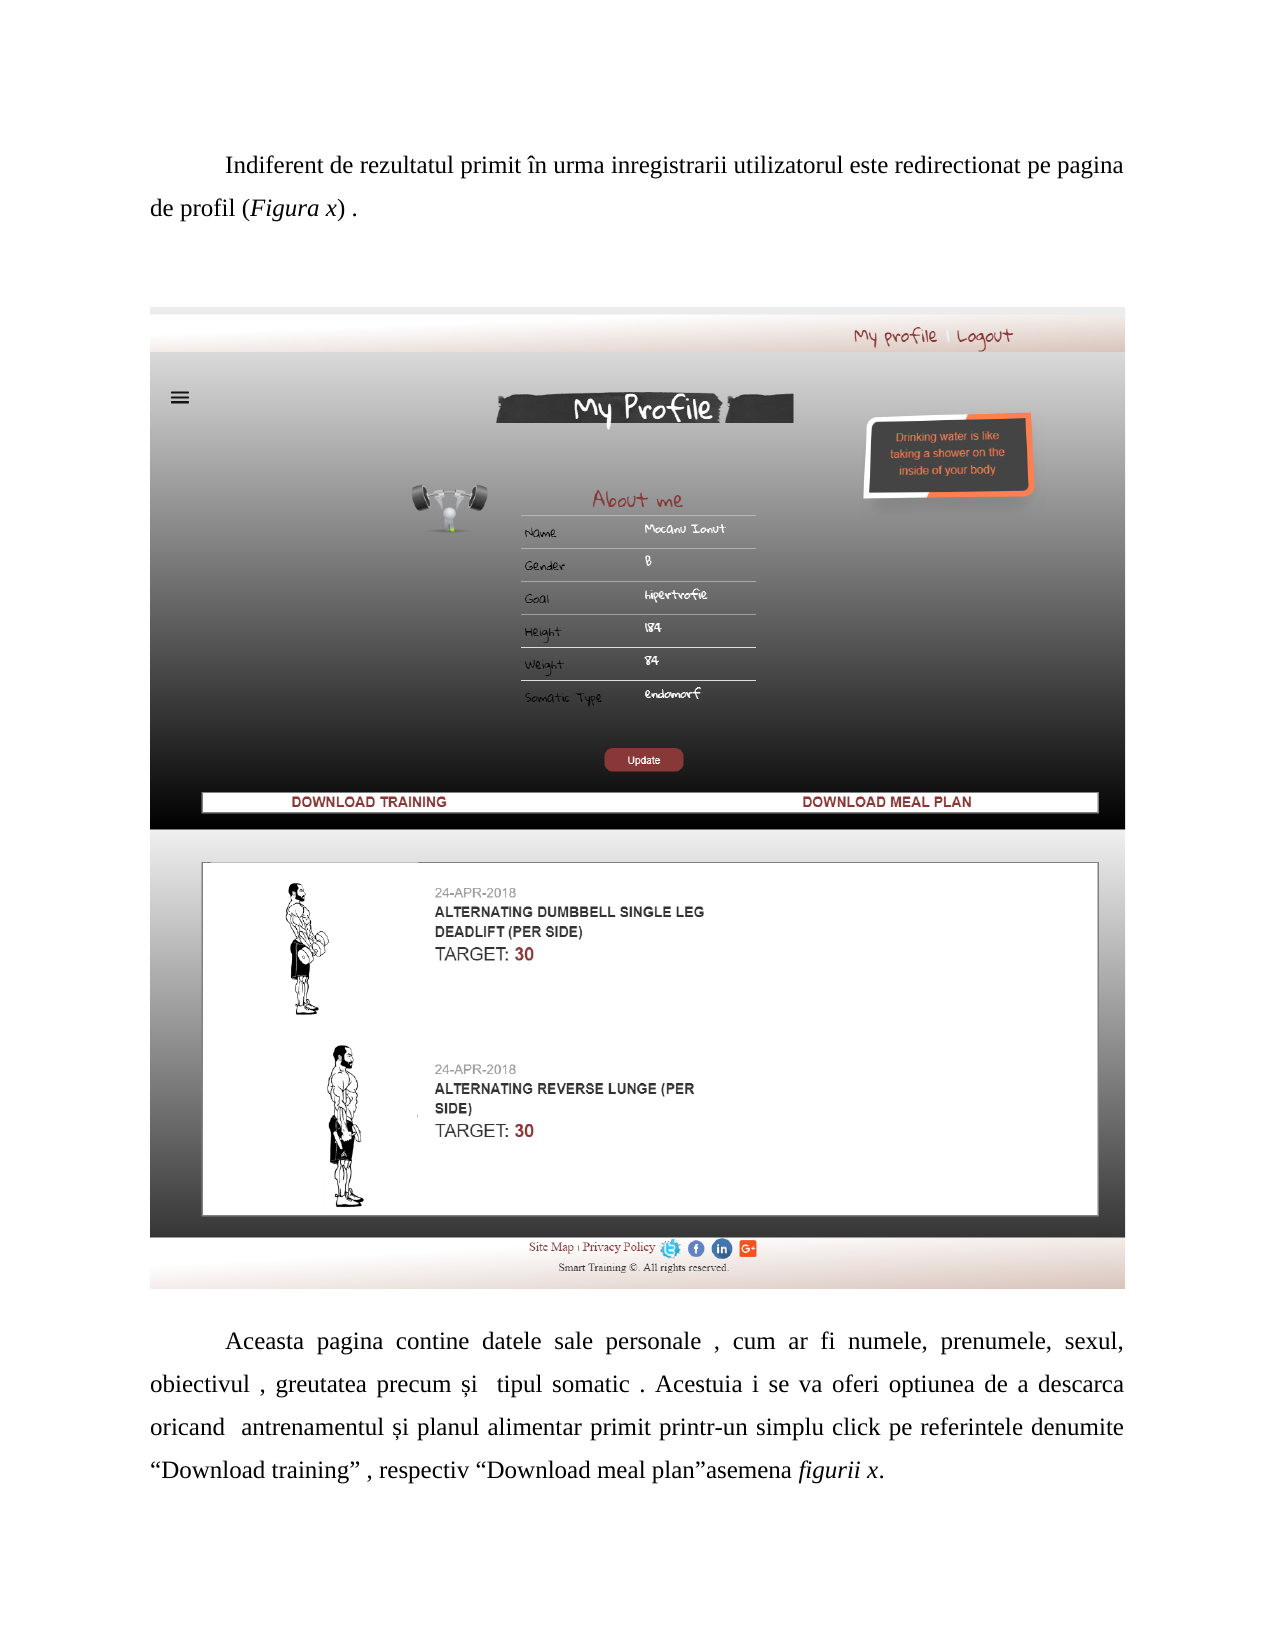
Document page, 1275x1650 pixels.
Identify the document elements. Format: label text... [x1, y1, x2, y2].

text Aceasta pagina contine datele sale personale , cum ar fi numele, prenumele, sexul, obiectivul , greutatea precum și tipul somatic . Acestuia i se va oferi optiunea de a descarca oricand antrenamentul și planul alimentar primit printr-un simplu click pe referintele denumite “Download training” , respectiv “Download meal plan”asemena figurii x. [150, 1326, 1125, 1484]
text Indiferent de rezultatul primit în urma inregistrarii utilizatorul este redirectionat pe pagina de profil (Figura x) . [150, 150, 1125, 222]
picture [150, 307, 1125, 1289]
